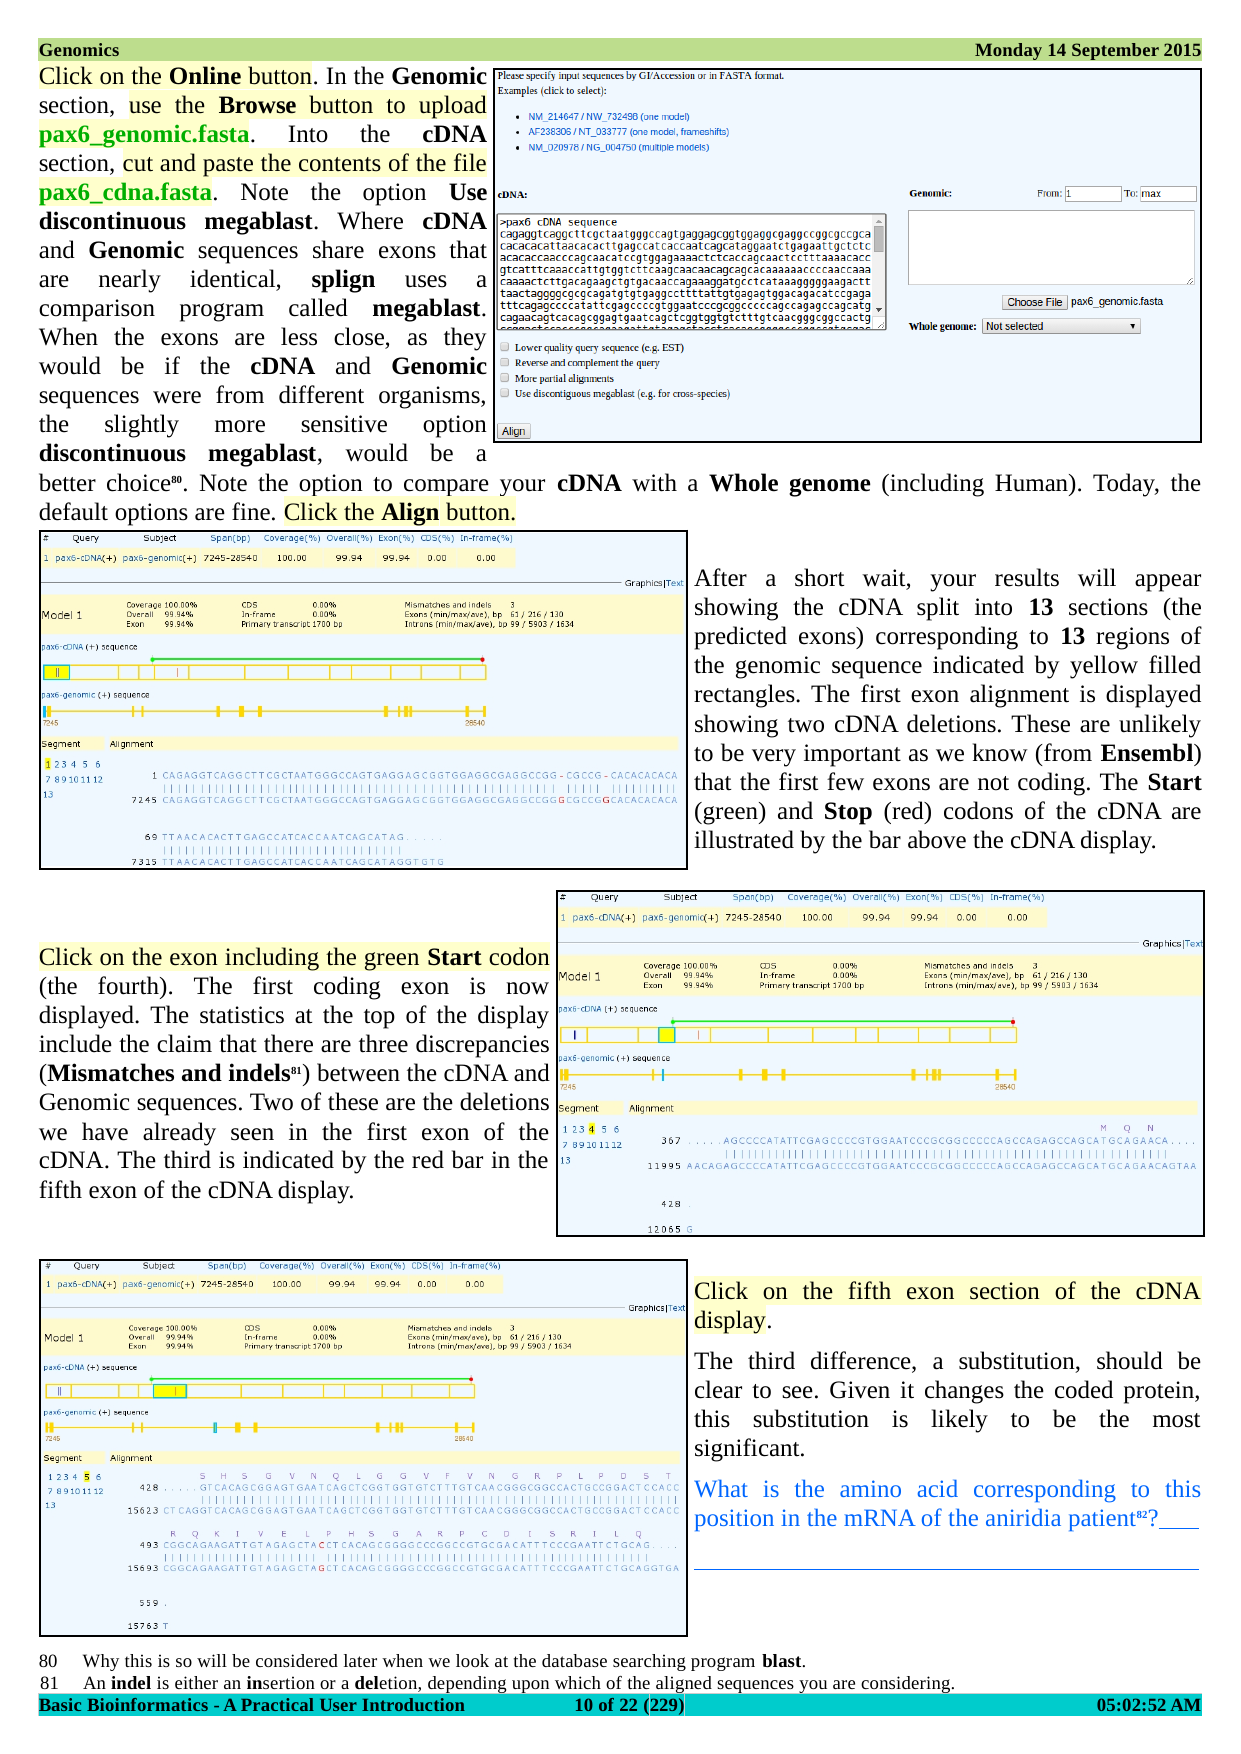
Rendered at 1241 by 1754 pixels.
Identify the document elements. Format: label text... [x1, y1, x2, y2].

text Why this is so will be considered later when we look at the database searching program blast. [38, 1649, 1202, 1671]
picture [41, 1261, 686, 1635]
text The third difference, a substitution, should be clear to see. Given it changes the coded protein, this substitution is likely to be the most significant. [688, 1346, 1202, 1462]
text Click on the fifth exon section of the cDNA display. [688, 1276, 1202, 1334]
picture [495, 70, 1200, 441]
text Click on the Online button. In the Genomic section, use the Browse button to upload pax6_genomic.fasta. Into the cDNA section, cut and paste the contents of the file pax6_cdna.fasta. Note the option Use discontinuous megablast. Where cDNA and Genomic sequences share exons that are nearly identical, splign uses a comparison program called megablast. When the exons are less close, as they would be if the cDNA and Genomic sequences were from different organisms, the slightly more sensitive option discontinuous megablast, would be a better choice. Note the option to compare your cDNA with a Whole genome (including Human). Today, the default options are fine. Click the Align button. [38, 61, 1202, 526]
text Click on the exon including the green Start codon (the fourth). The first coding exon is now displayed. The statistics at the top of the display include the claim that there are three discrepancies (Mismatches and indels) between the cDNA and Genomic sequences. Two of these are the deletions we have already seen in the first exon of the cDNA. The third is indicated by the red bar in the fifth exon of the cDNA display. [38, 942, 556, 1203]
picture [41, 532, 686, 868]
text An indel is either an insertion or a deletion, depending upon which of the aligned sequences you are considering. [40, 1671, 1202, 1693]
text What is the amino acid corresponding to this position in the mRNA of the aniridia patient? [688, 1474, 1202, 1532]
text After a short wait, your results will appear showing the cDNA split into 13 sections (the predicted exons) corresponding to 13 regions of the genomic sequence indicated by yellow filled rectangles. The first exon alignment is displayed showing two cDNA deletions. These are unlikely to be very important as we know (from Ensembl) that the first few exons are not coding. The Start (green) and Stop (red) codons of the cDNA are illustrated by the bar above the cDNA display. [688, 563, 1202, 854]
picture [558, 892, 1203, 1235]
